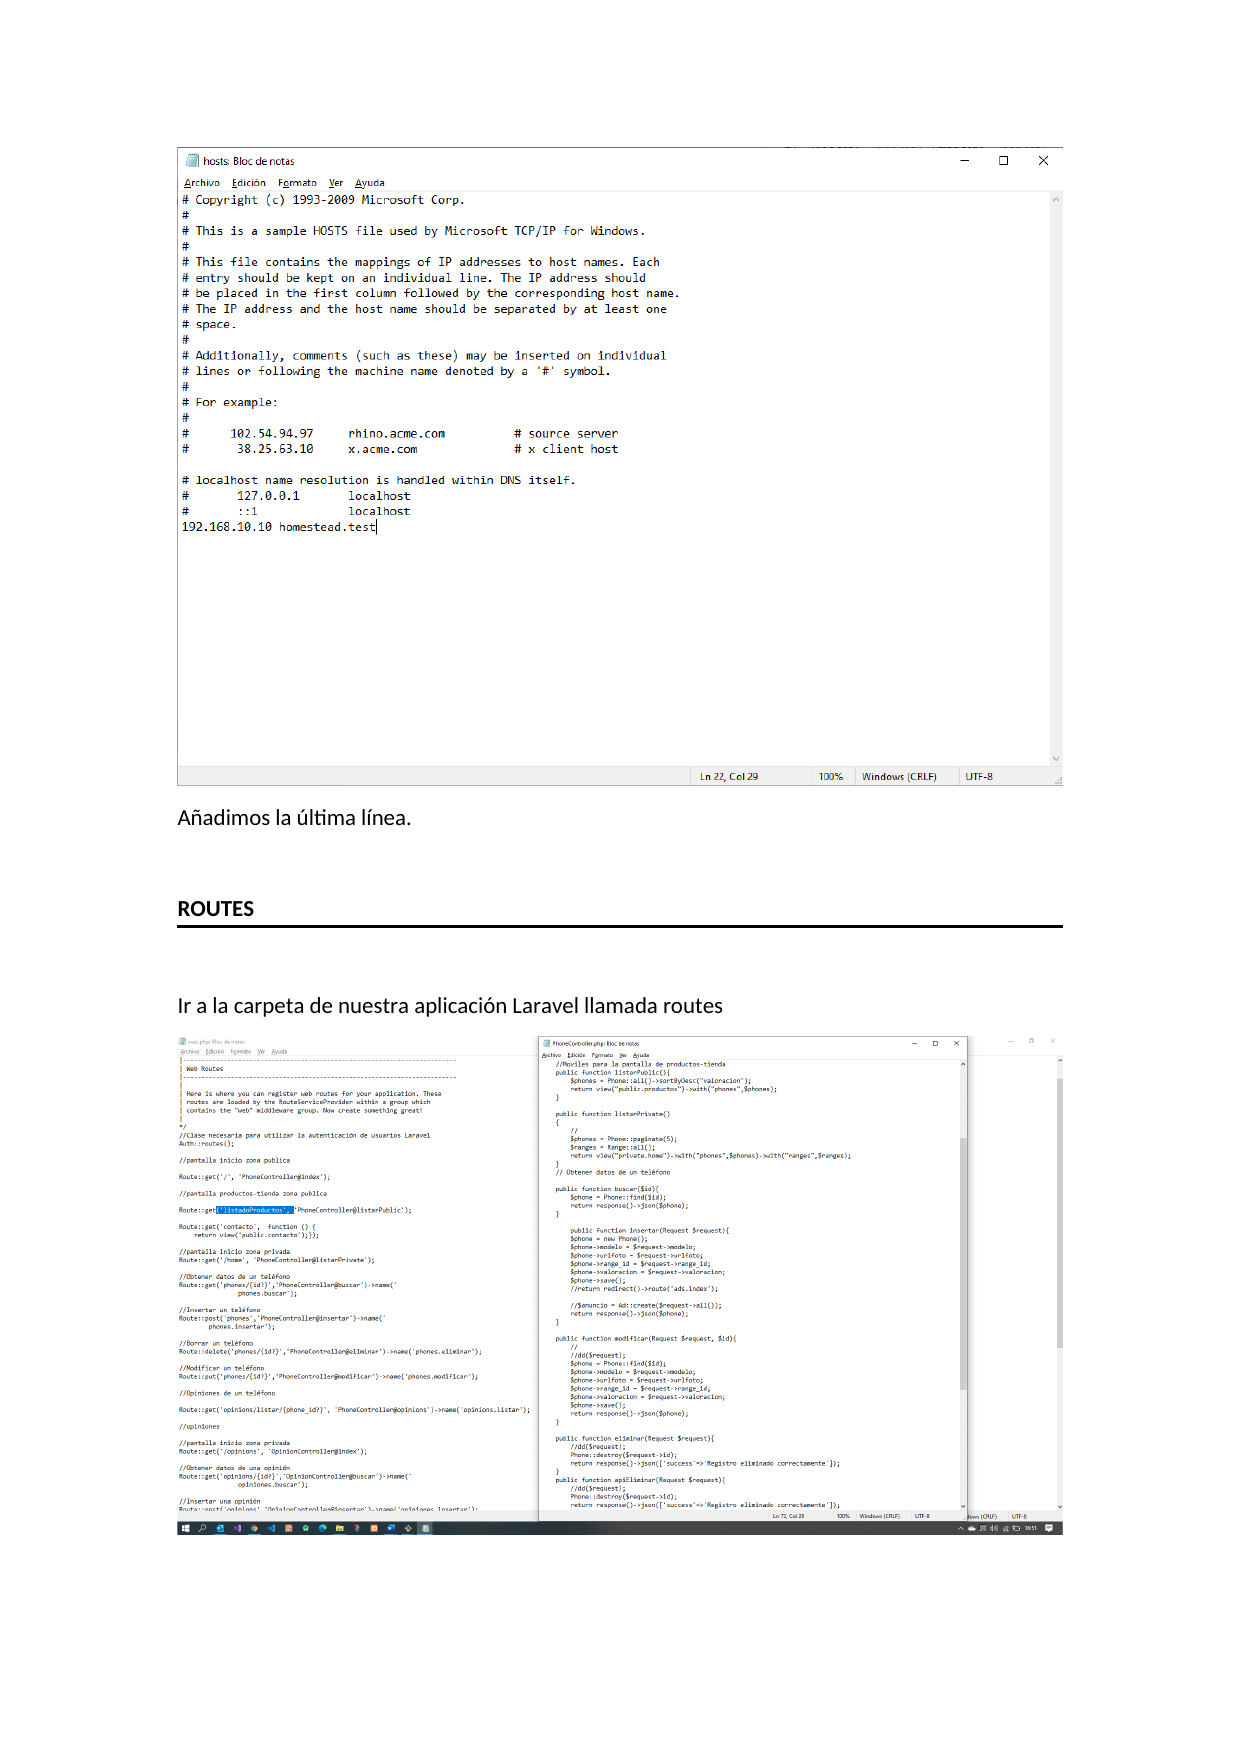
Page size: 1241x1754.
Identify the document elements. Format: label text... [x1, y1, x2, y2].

text Ir a la carpeta de nuestra aplicación Laravel llamada routes [177, 991, 1063, 1019]
text ROUTES [177, 894, 1063, 925]
text Añadimos la última línea. [177, 803, 1063, 832]
